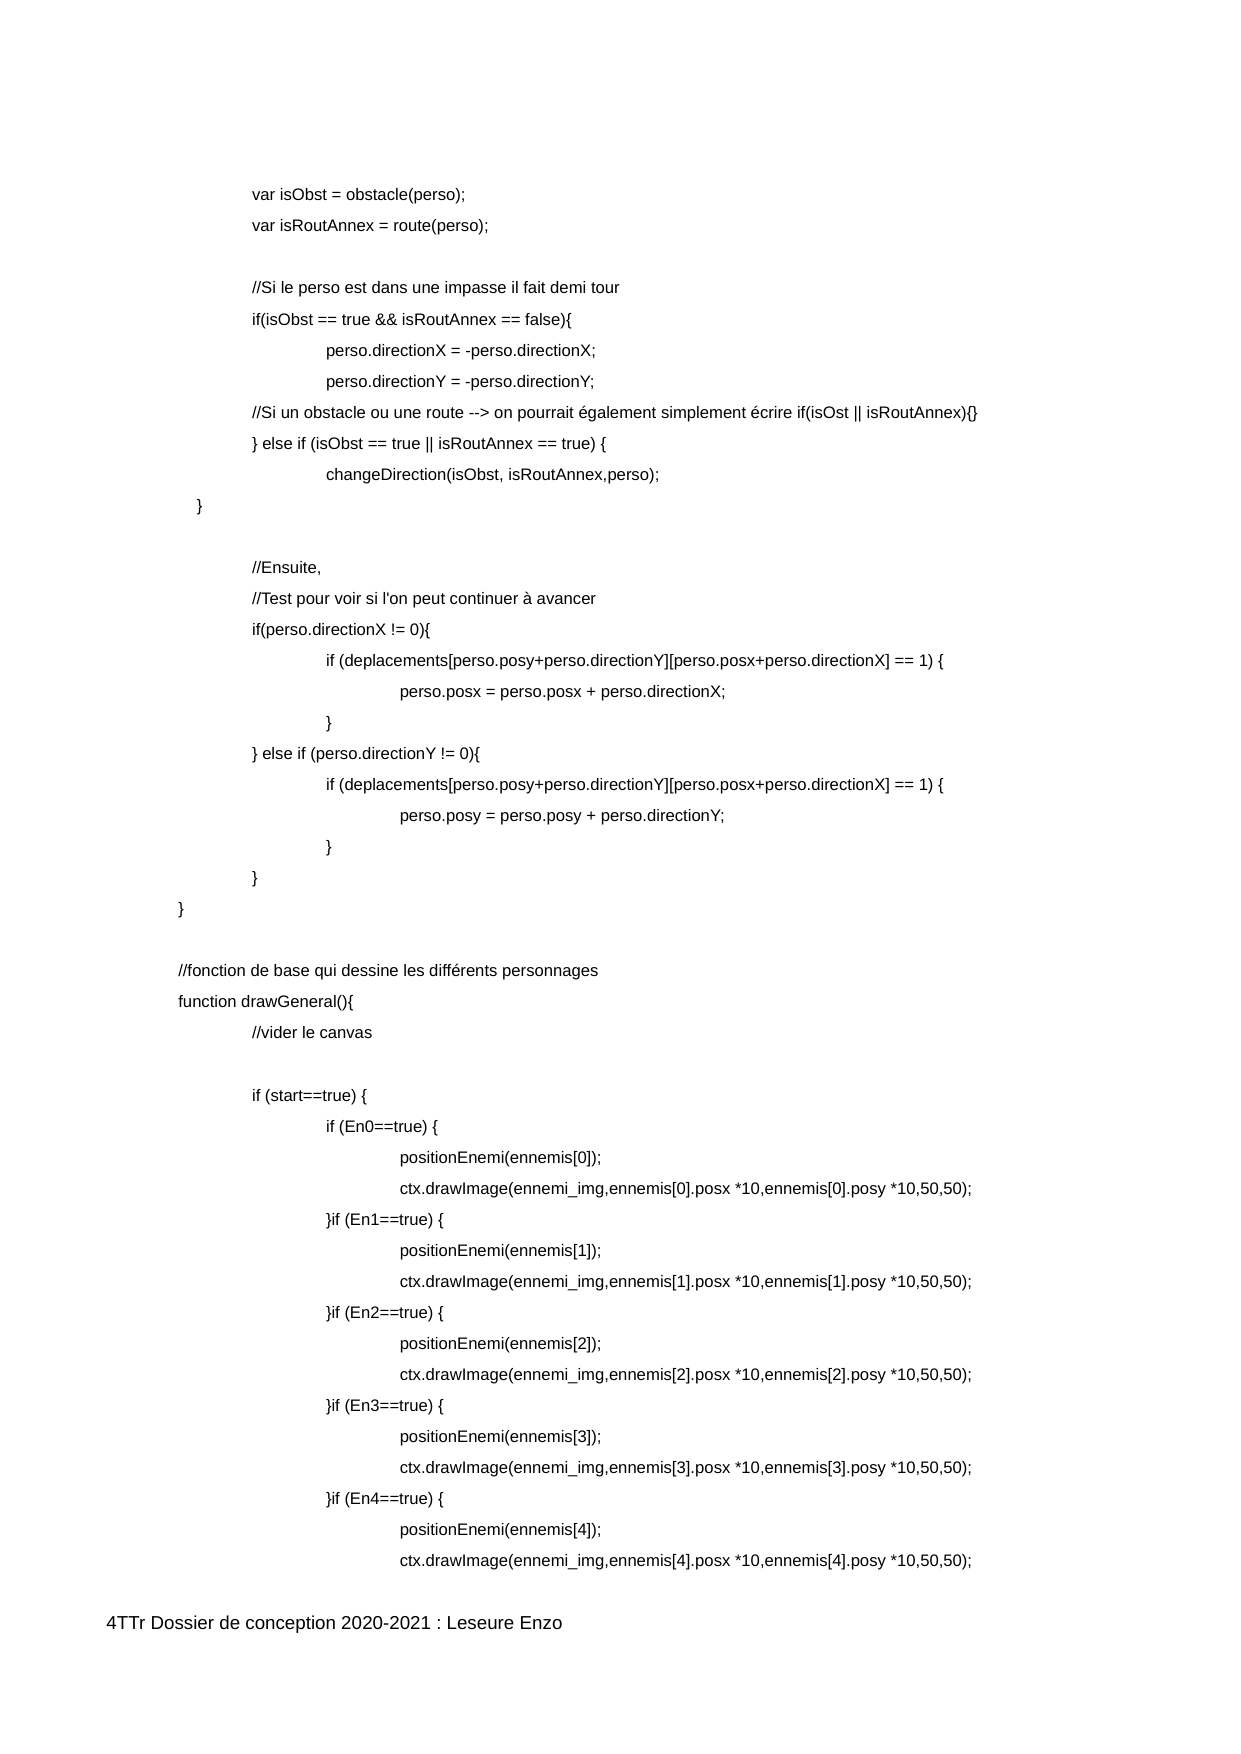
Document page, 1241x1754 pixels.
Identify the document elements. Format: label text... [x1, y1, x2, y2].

text //Ensuite, [104, 558, 1134, 577]
text } [104, 837, 1134, 856]
text changeDirection(isObst, isRoutAnnex,perso); [104, 464, 1134, 484]
text ctx.drawImage(ennemi_img,ennemis[2].posx *10,ennemis[2].posy *10,50,50); [104, 1365, 1134, 1384]
text } [104, 496, 1134, 515]
text }if (En2==true) { [104, 1303, 1134, 1322]
text //Si le perso est dans une impasse il fait demi tour [104, 278, 1134, 297]
text if (En0==true) { [104, 1116, 1134, 1136]
text if(perso.directionX != 0){ [104, 620, 1134, 639]
text var isRoutAnnex = route(perso); [104, 216, 1134, 235]
text perso.posy = perso.posy + perso.directionY; [104, 806, 1134, 825]
text perso.directionY = -perso.directionY; [104, 371, 1134, 391]
text positionEnemi(ennemis[1]); [104, 1241, 1134, 1260]
text } [104, 899, 1134, 918]
text positionEnemi(ennemis[0]); [104, 1147, 1134, 1167]
text } else if (perso.directionY != 0){ [104, 744, 1134, 763]
text if (start==true) { [104, 1085, 1134, 1104]
text }if (En1==true) { [104, 1209, 1134, 1229]
text //fonction de base qui dessine les différents personnages [104, 961, 1134, 980]
text positionEnemi(ennemis[2]); [104, 1334, 1134, 1353]
text ctx.drawImage(ennemi_img,ennemis[4].posx *10,ennemis[4].posy *10,50,50); [104, 1551, 1134, 1570]
text if (deplacements[perso.posy+perso.directionY][perso.posx+perso.directionX] == 1) { [104, 775, 1134, 794]
text function drawGeneral(){ [104, 992, 1134, 1011]
text positionEnemi(ennemis[4]); [104, 1520, 1134, 1539]
text }if (En4==true) { [104, 1489, 1134, 1508]
text //vider le canvas [104, 1023, 1134, 1042]
text //Si un obstacle ou une route --> on pourrait également simplement écrire if(isOst || isRoutAnnex){} [104, 402, 1134, 422]
text ctx.drawImage(ennemi_img,ennemis[3].posx *10,ennemis[3].posy *10,50,50); [104, 1458, 1134, 1477]
text ctx.drawImage(ennemi_img,ennemis[0].posx *10,ennemis[0].posy *10,50,50); [104, 1178, 1134, 1198]
text ctx.drawImage(ennemi_img,ennemis[1].posx *10,ennemis[1].posy *10,50,50); [104, 1272, 1134, 1291]
text if(isObst == true && isRoutAnnex == false){ [104, 309, 1134, 328]
text positionEnemi(ennemis[3]); [104, 1427, 1134, 1446]
text }if (En3==true) { [104, 1396, 1134, 1415]
text //Test pour voir si l'on peut continuer à avancer [104, 589, 1134, 608]
text perso.posx = perso.posx + perso.directionX; [104, 682, 1134, 701]
text } else if (isObst == true || isRoutAnnex == true) { [104, 433, 1134, 453]
text } [104, 868, 1134, 887]
text perso.directionX = -perso.directionX; [104, 340, 1134, 359]
text } [104, 713, 1134, 732]
text var isObst = obstacle(perso); [104, 185, 1134, 204]
text if (deplacements[perso.posy+perso.directionY][perso.posx+perso.directionX] == 1) { [104, 651, 1134, 670]
